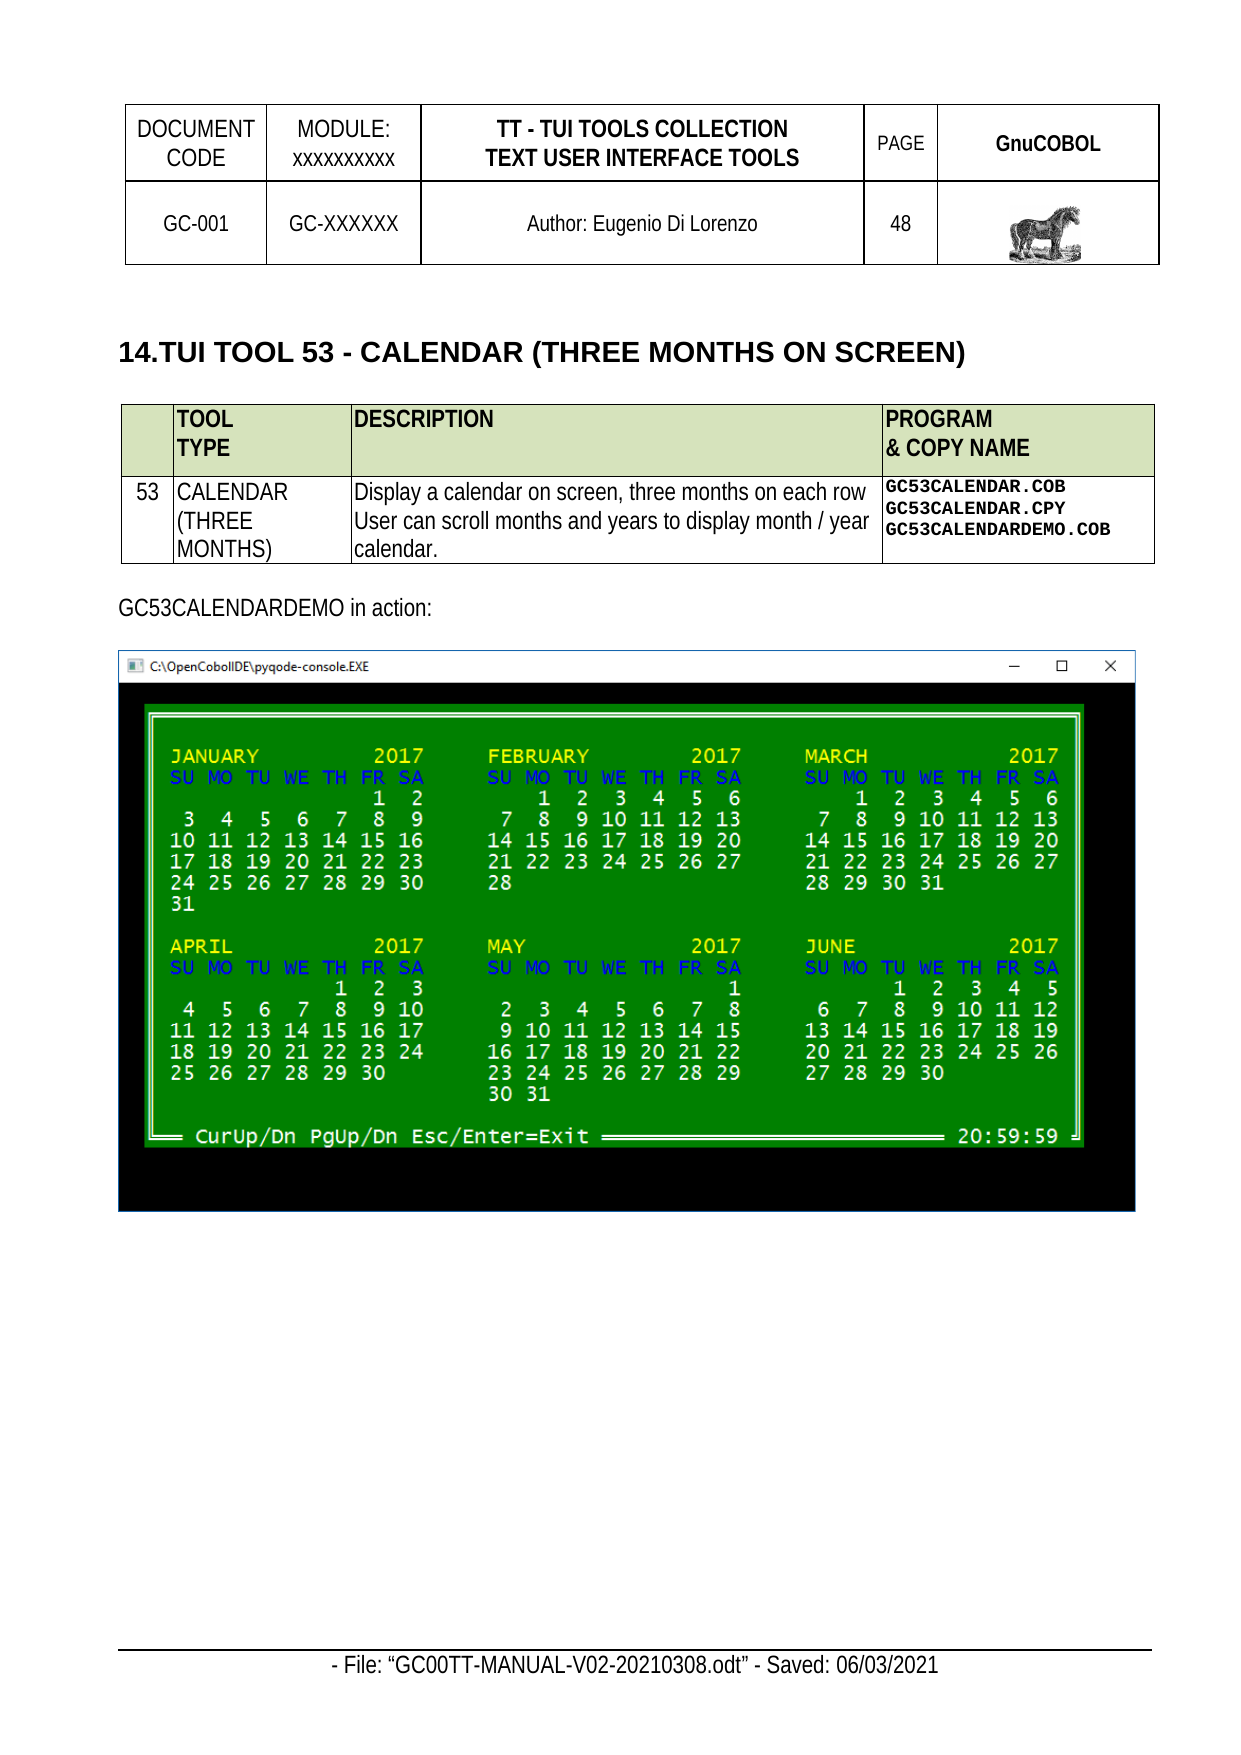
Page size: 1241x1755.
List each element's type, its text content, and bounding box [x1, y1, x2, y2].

table_cell Display a calendar on screen, three months on each row User can scroll months and years to display month / year calendar. [352, 477, 882, 563]
table_header TOOL TYPE [174, 405, 351, 476]
table_header PROGRAM & COPY NAME [883, 405, 1154, 476]
table_cell 53 [122, 477, 173, 563]
subtitle TUI TOOL 53 - CALENDAR (THREE MONTHS ON SCREEN) [118, 335, 1152, 368]
table_header [122, 405, 173, 476]
table_cell GC53CALENDAR.COB GC53CALENDAR.CPY GC53CALENDARDEMO.COB [883, 477, 1154, 563]
table_header DESCRIPTION [352, 405, 882, 476]
table_cell CALENDAR (THREE MONTHS) [174, 477, 351, 563]
text GC53CALENDARDEMO in action: [118, 593, 1152, 621]
